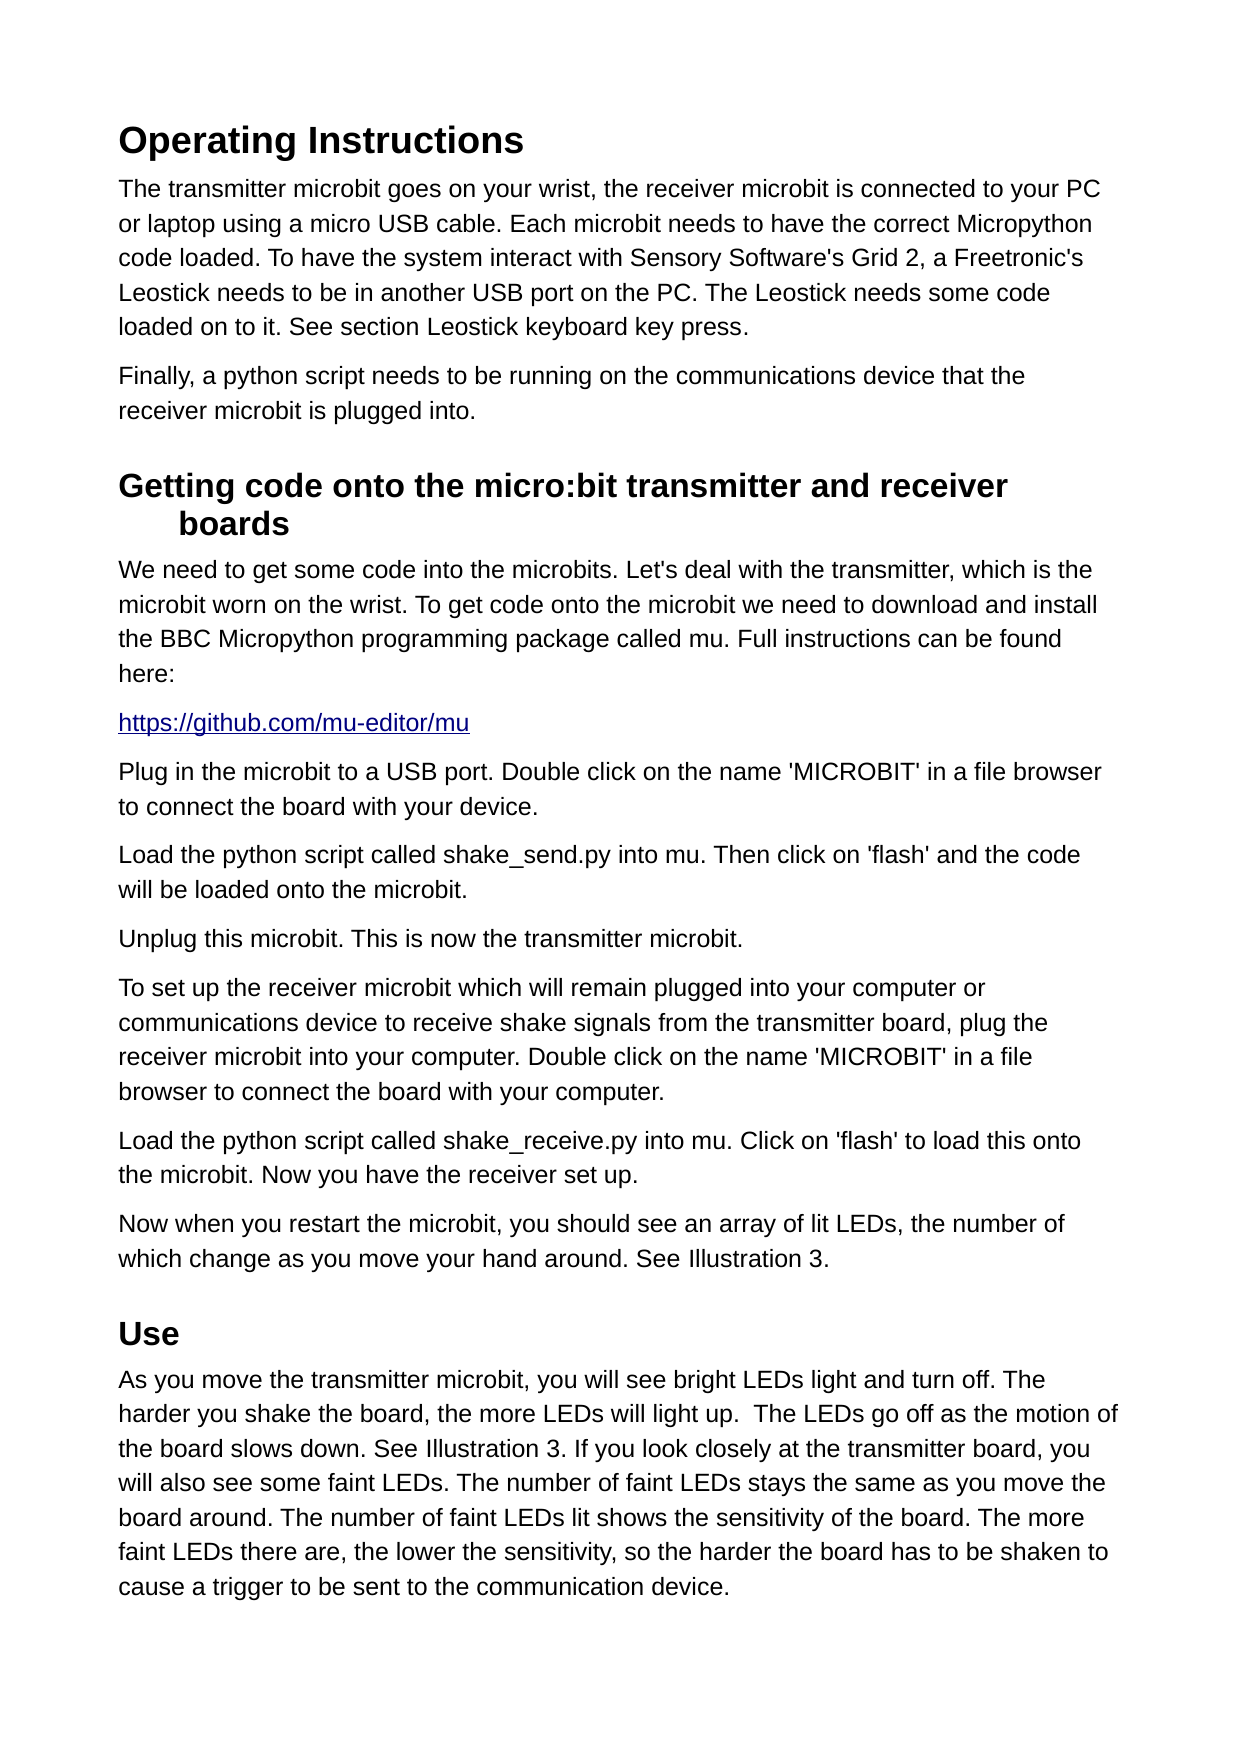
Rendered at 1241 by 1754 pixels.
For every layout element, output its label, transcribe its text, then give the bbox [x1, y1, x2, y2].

text Finally, a python script needs to be running on the communications device that the receiver microbit is plugged into. [118, 361, 1122, 424]
text The transmitter microbit goes on your wrist, the receiver microbit is connected to your PC or laptop using a micro USB cable. Each microbit needs to have the correct Micropython code loaded. To have the system interact with Sensory Software's Grid 2, a Freetronic's Leostick needs to be in another USB port on the PC. The Leostick needs some code loaded on to it. See section Leostick keyboard key press. [118, 174, 1122, 341]
text Unplug this microbit. This is now the transmitter microbit. [118, 924, 1122, 953]
text Now when you restart the microbit, you should see an array of lit LEDs, the number of which change as you move your hand around. See Illustration 3. [118, 1209, 1122, 1272]
subtitle Operating Instructions [118, 118, 1122, 162]
text To set up the receiver microbit which will remain plugged into your computer or communications device to receive shake signals from the transmitter board, plug the receiver microbit into your computer. Double click on the name 'MICROBIT' in a file browser to connect the board with your computer. [118, 973, 1122, 1105]
text Plug in the microbit to a USB port. Double click on the name 'MICROBIT' in a file browser to connect the board with your device. [118, 757, 1122, 820]
text https://github.com/mu-editor/mu [118, 708, 1122, 737]
text As you move the transmitter microbit, you will see bright LEDs light and turn off. The harder you shake the board, the more LEDs will light up. The LEDs go off as the motion of the board slows down. See Illustration 3. If you look closely at the transmitter board, you will also see some faint LEDs. The number of faint LEDs stays the same as you move the board around. The number of faint LEDs lit shows the sensitivity of the board. The more faint LEDs there are, the lower the sensitivity, so the harder the board has to be shaken to cause a trigger to be sent to the communication device. [118, 1365, 1122, 1600]
text Load the python script called shake_receive.py into mu. Click on 'flash' to load this onto the microbit. Now you have the receiver set up. [118, 1126, 1122, 1189]
subtitle Getting code onto the micro:bit transmitter and receiver boards [118, 466, 1122, 543]
subtitle Use [118, 1313, 1122, 1352]
text We need to get some code into the microbits. Let's deal with the transmitter, which is the microbit worn on the wrist. To get code onto the microbit we need to download and install the BBC Micropython programming package called mu. Full instructions can be found here: [118, 555, 1122, 688]
text Load the python script called shake_send.py into mu. Then click on 'flash' and the code will be loaded onto the microbit. [118, 841, 1122, 904]
